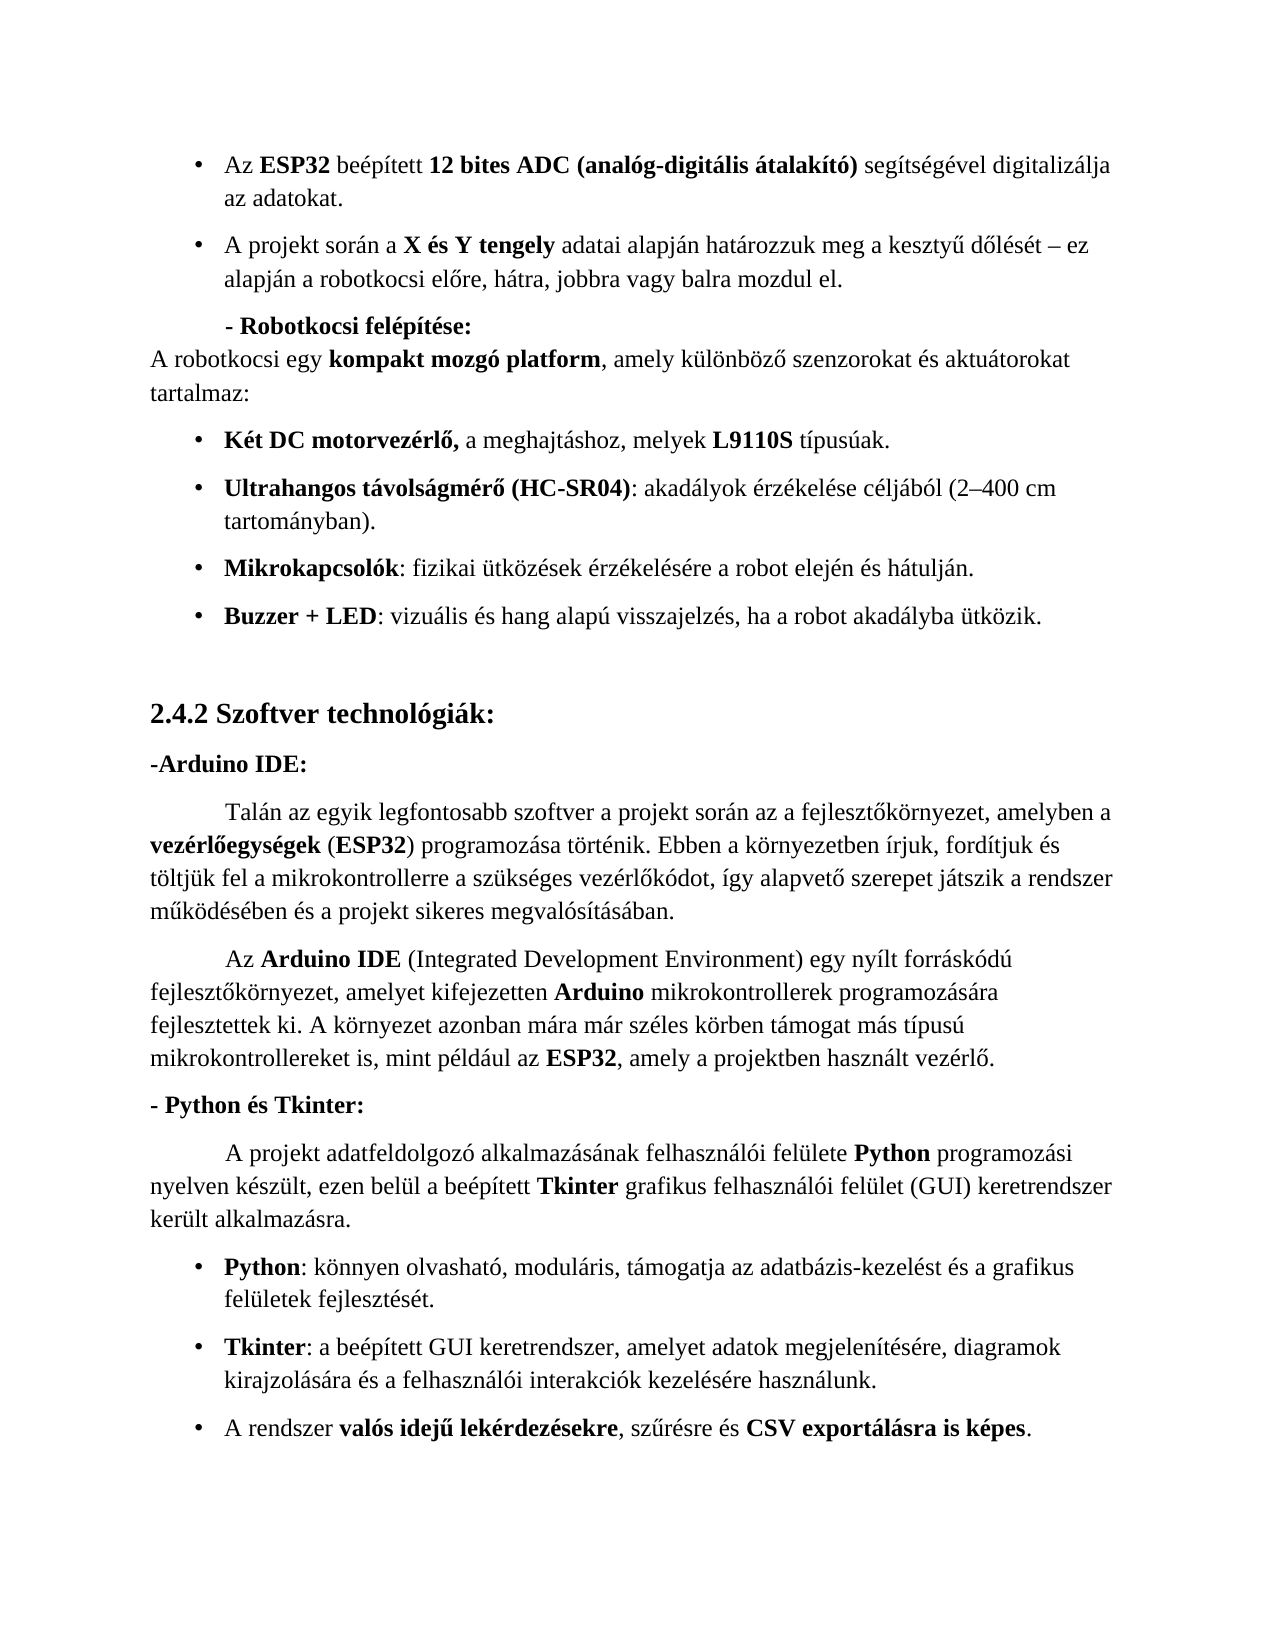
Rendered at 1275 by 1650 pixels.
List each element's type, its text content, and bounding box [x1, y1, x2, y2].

list Az ESP32 beépített 12 bites ADC (analóg-digitális átalakító) segítségével digitalizálja az adatokat. [194, 150, 1125, 212]
list Buzzer + LED: vizuális és hang alapú visszajelzés, ha a robot akadályba ütközik. [194, 601, 1125, 630]
list A projekt során a X és Y tengely adatai alapján határozzuk meg a kesztyű dőlését – ez alapján a robotkocsi előre, hátra, jobbra vagy balra mozdul el. [194, 231, 1125, 292]
subtitle - Robotkocsi felépítése: [150, 311, 1125, 340]
text 2.4.2 Szoftver technológiák: [150, 696, 1125, 730]
list Tkinter: a beépített GUI keretrendszer, amelyet adatok megjelenítésére, diagramok kirajzolására és a felhasználói interakciók kezelésére használunk. [194, 1332, 1125, 1394]
text Talán az egyik legfontosabb szoftver a projekt során az a fejlesztőkörnyezet, amelyben a vezérlőegységek (ESP32) programozása történik. Ebben a környezetben írjuk, fordítjuk és töltjük fel a mikrokontrollerre a szükséges vezérlőkódot, így alapvető szerepet játszik a rendszer működésében és a projekt sikeres megvalósításában. [150, 797, 1125, 925]
text A robotkocsi egy kompakt mozgó platform, amely különböző szenzorokat és aktuátorokat tartalmaz: [150, 344, 1125, 406]
list Python: könnyen olvasható, moduláris, támogatja az adatbázis-kezelést és a grafikus felületek fejlesztését. [194, 1252, 1125, 1313]
list Két DC motorvezérlő, a meghajtáshoz, melyek L9110S típusúak. [194, 425, 1125, 454]
text A projekt adatfeldolgozó alkalmazásának felhasználói felülete Python programozási nyelven készült, ezen belül a beépített Tkinter grafikus felhasználói felület (GUI) keretrendszer került alkalmazásra. [150, 1138, 1125, 1233]
text Az Arduino IDE (Integrated Development Environment) egy nyílt forráskódú fejlesztőkörnyezet, amelyet kifejezetten Arduino mikrokontrollerek programozására fejlesztettek ki. A környezet azonban mára már széles körben támogat más típusú mikrokontrollereket is, mint például az ESP32, amely a projektben használt vezérlő. [150, 944, 1125, 1071]
text -Arduino IDE: [150, 749, 1125, 778]
list A rendszer valós idejű lekérdezésekre, szűrésre és CSV exportálásra is képes. [194, 1413, 1125, 1442]
list Mikrokapcsolók: fizikai ütközések érzékelésére a robot elején és hátulján. [194, 553, 1125, 582]
list Ultrahangos távolságmérő (HC-SR04): akadályok érzékelése céljából (2–400 cm tartományban). [194, 473, 1125, 534]
text - Python és Tkinter: [150, 1090, 1125, 1119]
